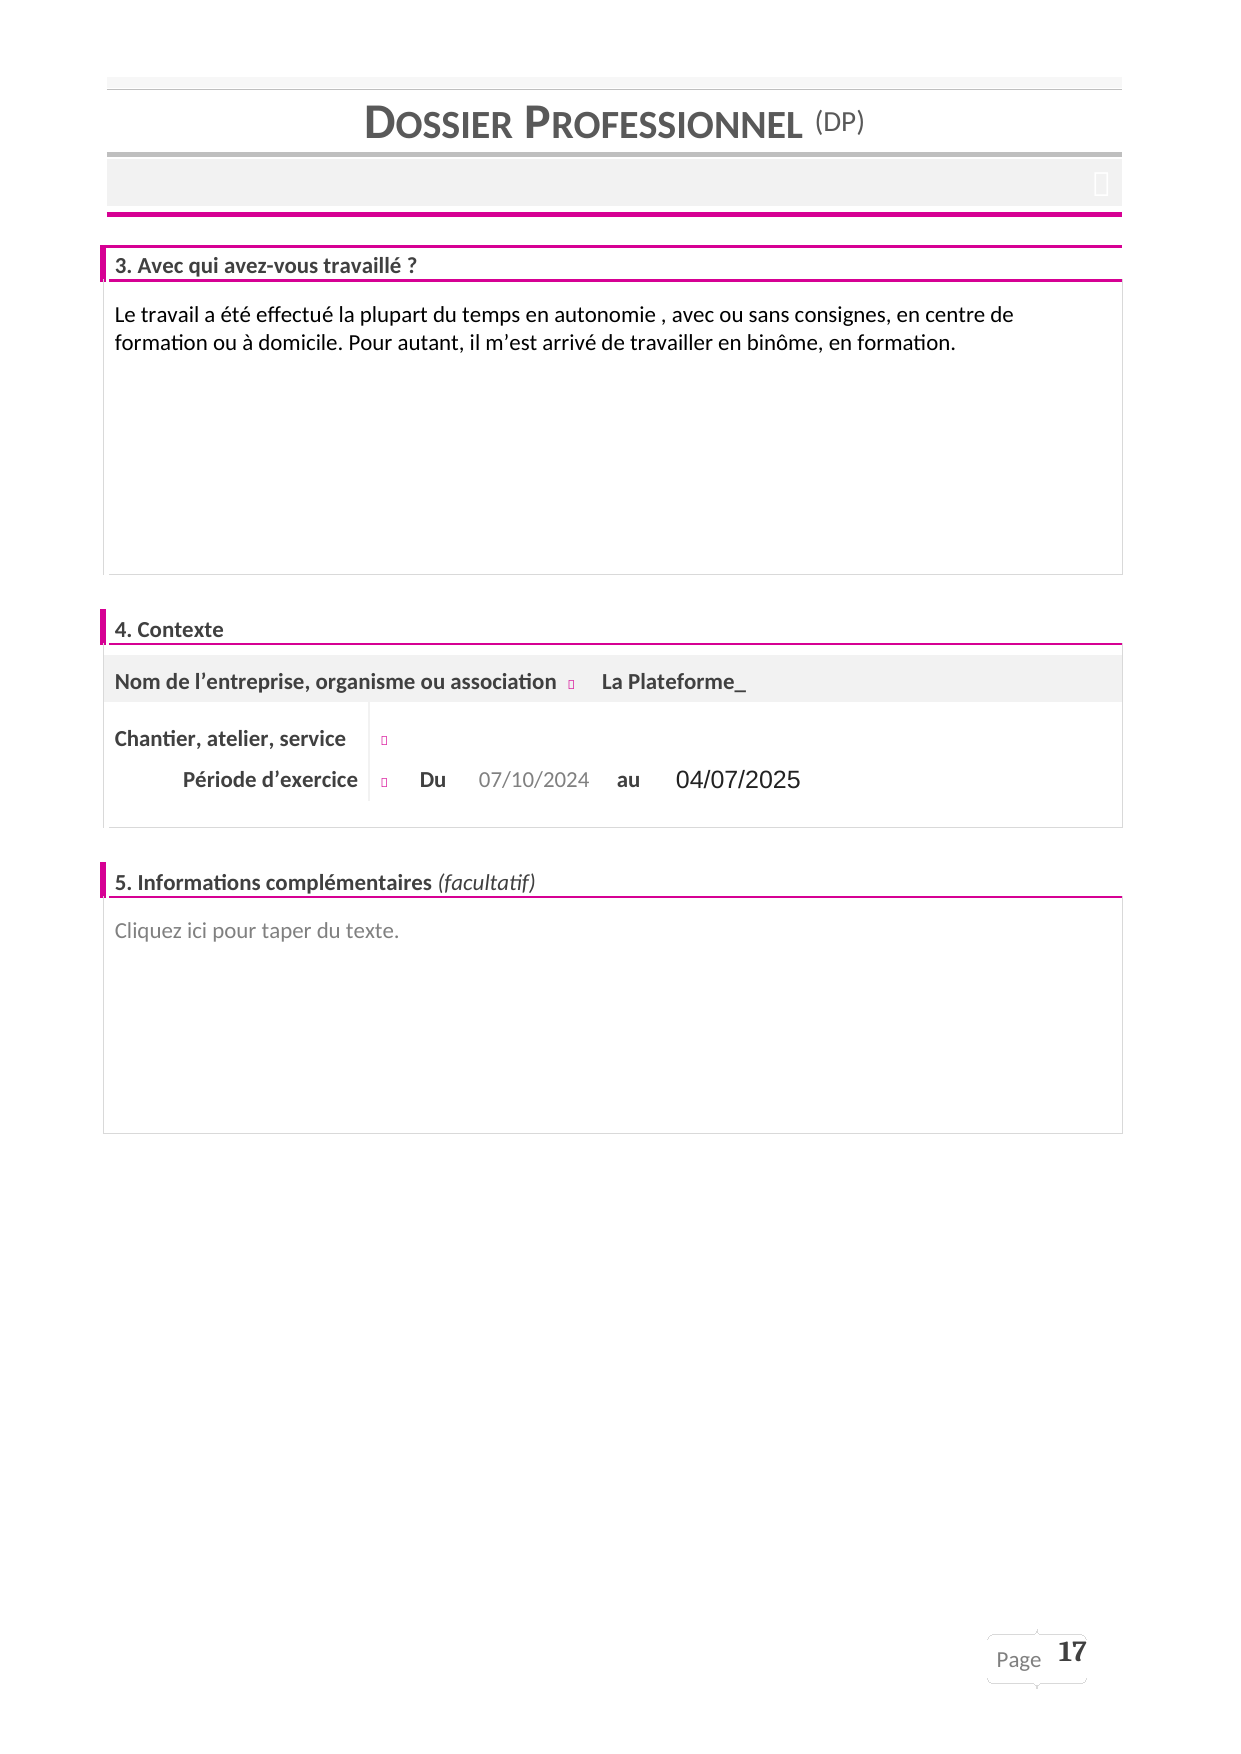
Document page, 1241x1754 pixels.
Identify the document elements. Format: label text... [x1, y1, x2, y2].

table_cell [103, 574, 1122, 609]
table_cell 04/07/2025 [664, 760, 1122, 801]
table_cell 4. Contexte [106, 609, 1122, 643]
table_cell 3. Avec qui avez-vous travaillé ? [106, 248, 1122, 279]
table_cell [591, 645, 1122, 655]
table_cell Du [408, 760, 467, 801]
table_cell Cliquez ici pour taper du texte. [104, 896, 1122, 1132]
table_cell [104, 801, 1122, 827]
table_cell Chantier, atelier, service [104, 718, 368, 759]
table_cell [408, 718, 1122, 759]
table_cell  [370, 760, 408, 801]
table_cell au [605, 760, 664, 801]
table_cell 07/10/2024 [468, 760, 605, 801]
table_cell 5. Informations complémentaires (facultatif) [106, 862, 1122, 896]
table_cell  [370, 718, 408, 759]
table_cell [104, 643, 591, 655]
table_cell [370, 702, 1122, 718]
table_cell [103, 827, 1122, 862]
table_cell [104, 702, 368, 718]
table_cell Période d’exercice [104, 760, 368, 801]
table_cell Le travail a été effectué la plupart du temps en autonomie , avec ou sans consignes, en centre de formation ou à domicile. Pour autant, il m’est arrivé de travailler en binôme, en formation. [104, 279, 1122, 574]
table_cell La Plateforme_ [591, 655, 1122, 702]
table_cell Nom de l’entreprise, organisme ou association  [104, 655, 591, 702]
